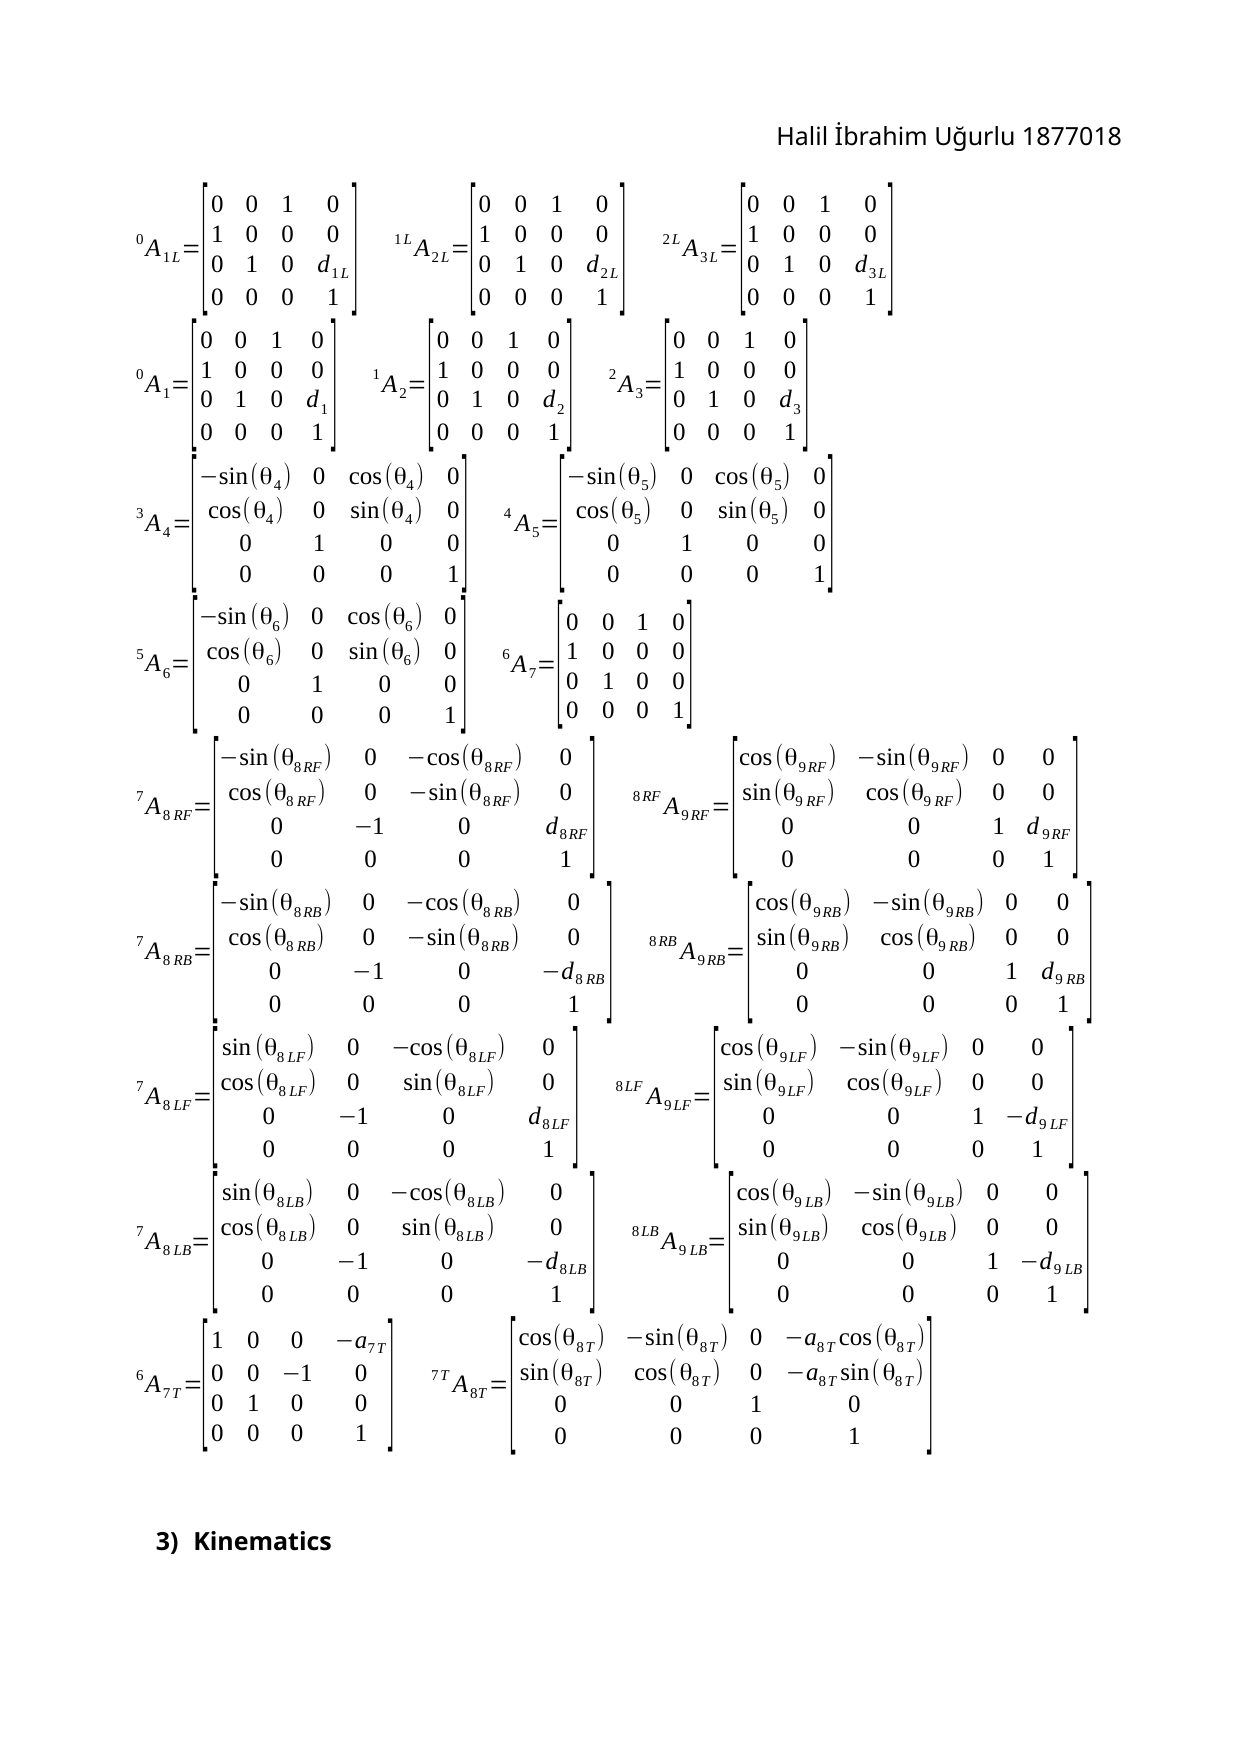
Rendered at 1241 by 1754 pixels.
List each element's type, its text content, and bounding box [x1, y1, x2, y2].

list Kinematics [156, 1523, 1122, 1558]
